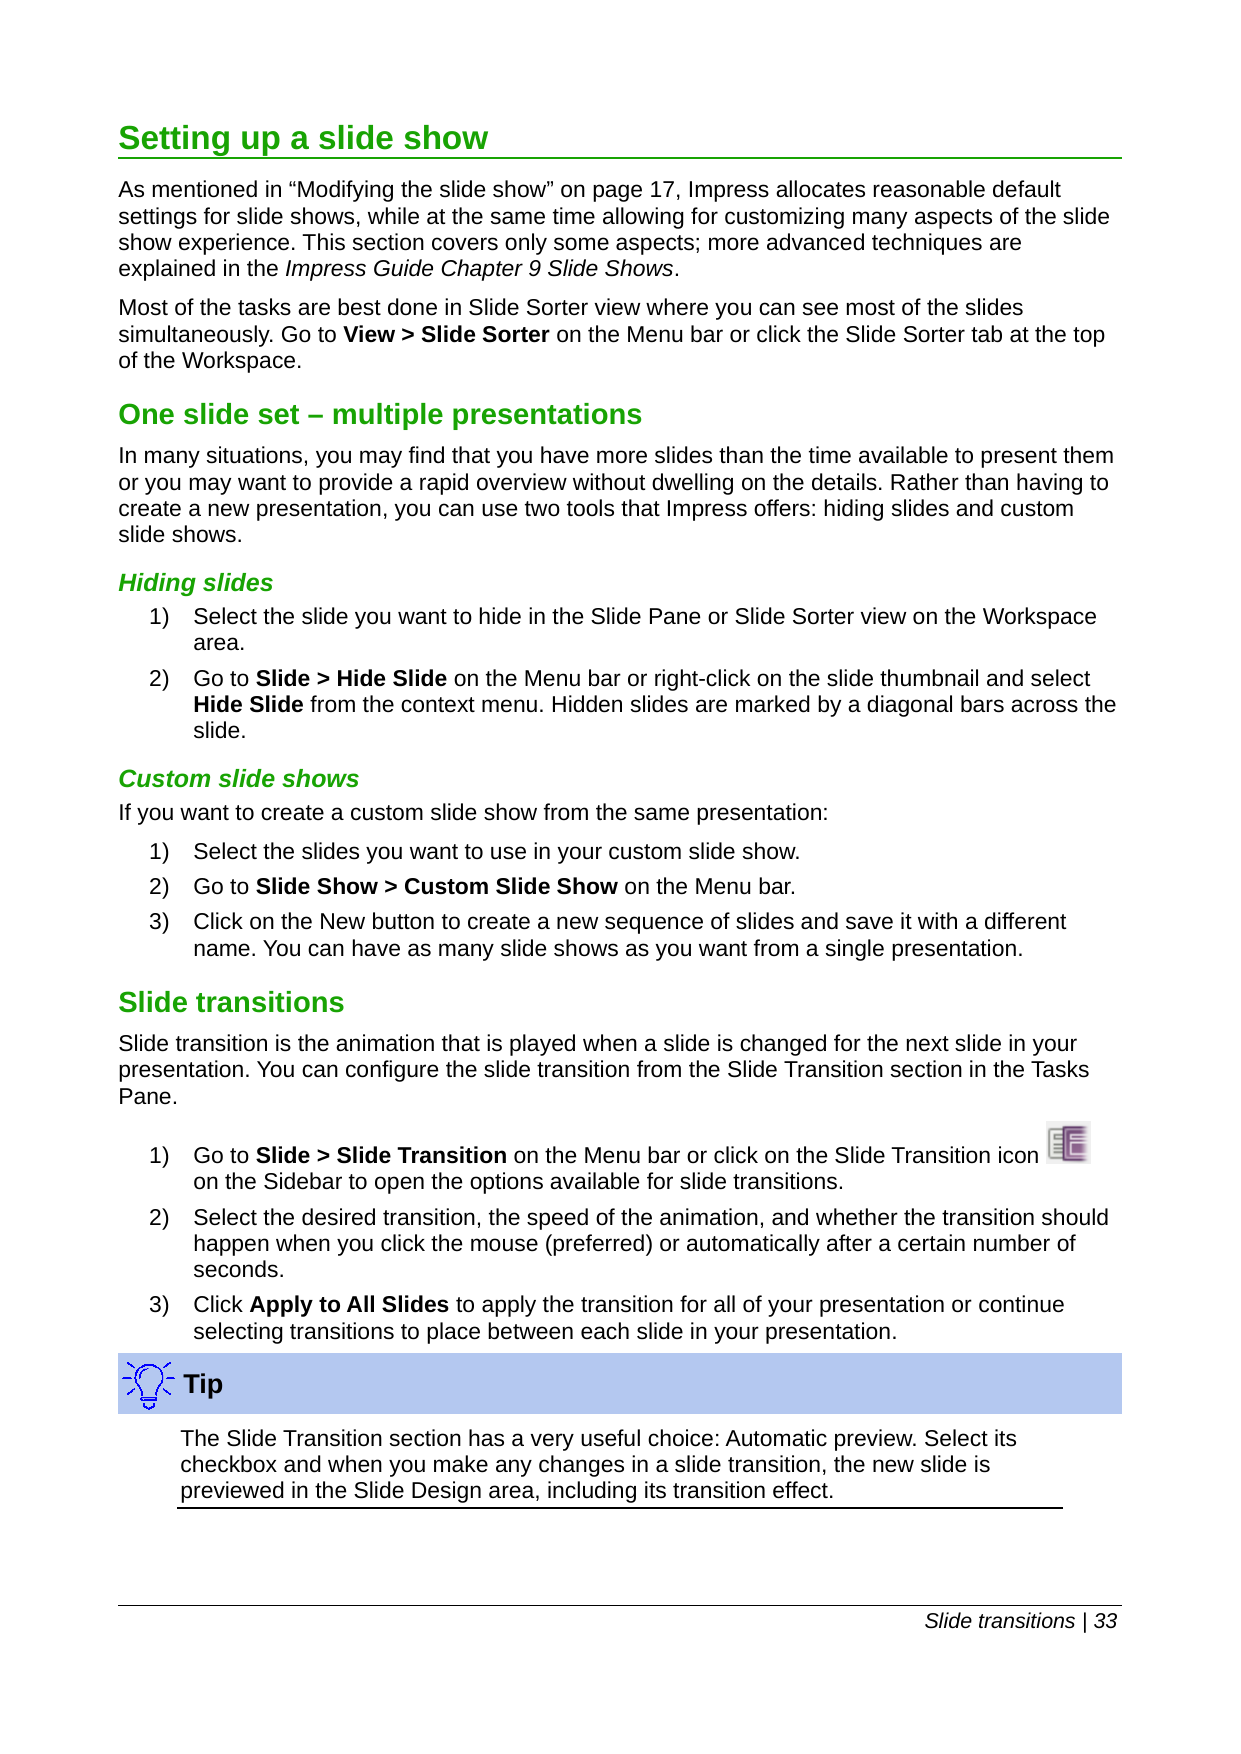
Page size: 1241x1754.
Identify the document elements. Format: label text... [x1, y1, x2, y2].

list Go to Slide > Slide Transition on the Menu bar or click on the Slide Transition icon on the Sidebar to open the options available for slide transitions. [169, 1121, 1122, 1195]
subtitle Custom slide shows [118, 764, 1122, 793]
list Go to Slide > Hide Slide on the Menu bar or right-click on the slide thumbnail and select Hide Slide from the context menu. Hidden slides are marked by a diagonal bars across the slide. [169, 664, 1122, 744]
list Select the slides you want to use in your custom slide show. [169, 838, 1122, 864]
list Most of the tasks are best done in Slide Sorter view where you can see most of the slides simultaneously. Go to View > Slide Sorter on the Menu bar or click the Slide Sorter tab at the top of the Workspace. [118, 294, 1122, 373]
list Slide transition is the animation that is played when a slide is changed for the next slide in your presentation. You can configure the slide transition from the Slide Transition section in the Tasks Pane. [118, 1030, 1122, 1109]
list Click on the New button to create a new sequence of slides and save it with a different name. You can have as many slide shows as you want from a single presentation. [169, 908, 1122, 961]
subtitle Setting up a slide show [118, 118, 1122, 157]
text In many situations, you may find that you have more slides than the time available to present them or you may want to provide a rapid overview without dwelling on the details. Rather than having to create a new presentation, you can use two tools that Impress offers: hiding slides and custom slide shows. [118, 442, 1122, 548]
subtitle Slide transitions [118, 984, 1122, 1018]
subtitle One slide set – multiple presentations [118, 397, 1122, 431]
list Go to Slide Show > Custom Slide Show on the Menu bar. [169, 873, 1122, 899]
text The Slide Transition section has a very useful choice: Automatic preview. Select its checkbox and when you make any changes in a slide transition, the new slide is previewed in the Slide Design area, including its transition effect. [177, 1422, 1063, 1507]
list Click Apply to All Slides to apply the transition for all of your presentation or continue selecting transitions to place between each slide in your presentation. [169, 1291, 1122, 1344]
list If you want to create a custom slide show from the same presentation: [118, 799, 1122, 825]
picture [119, 1354, 179, 1414]
subtitle Tip [118, 1353, 1122, 1414]
list Select the desired transition, the speed of the animation, and whether the transition should happen when you click the mouse (preferred) or automatically after a certain number of seconds. [169, 1203, 1122, 1283]
list Select the slide you want to hide in the Slide Pane or Slide Sorter view on the Workspace area. [169, 603, 1122, 656]
subtitle Hiding slides [118, 568, 1122, 597]
list As mentioned in “Modifying the slide show” on page 17, Impress allocates reasonable default settings for slide shows, while at the same time allowing for customizing many aspects of the slide show experience. This section covers only some aspects; more advanced techniques are explained in the Impress Guide Chapter 9 Slide Shows. [118, 176, 1122, 282]
